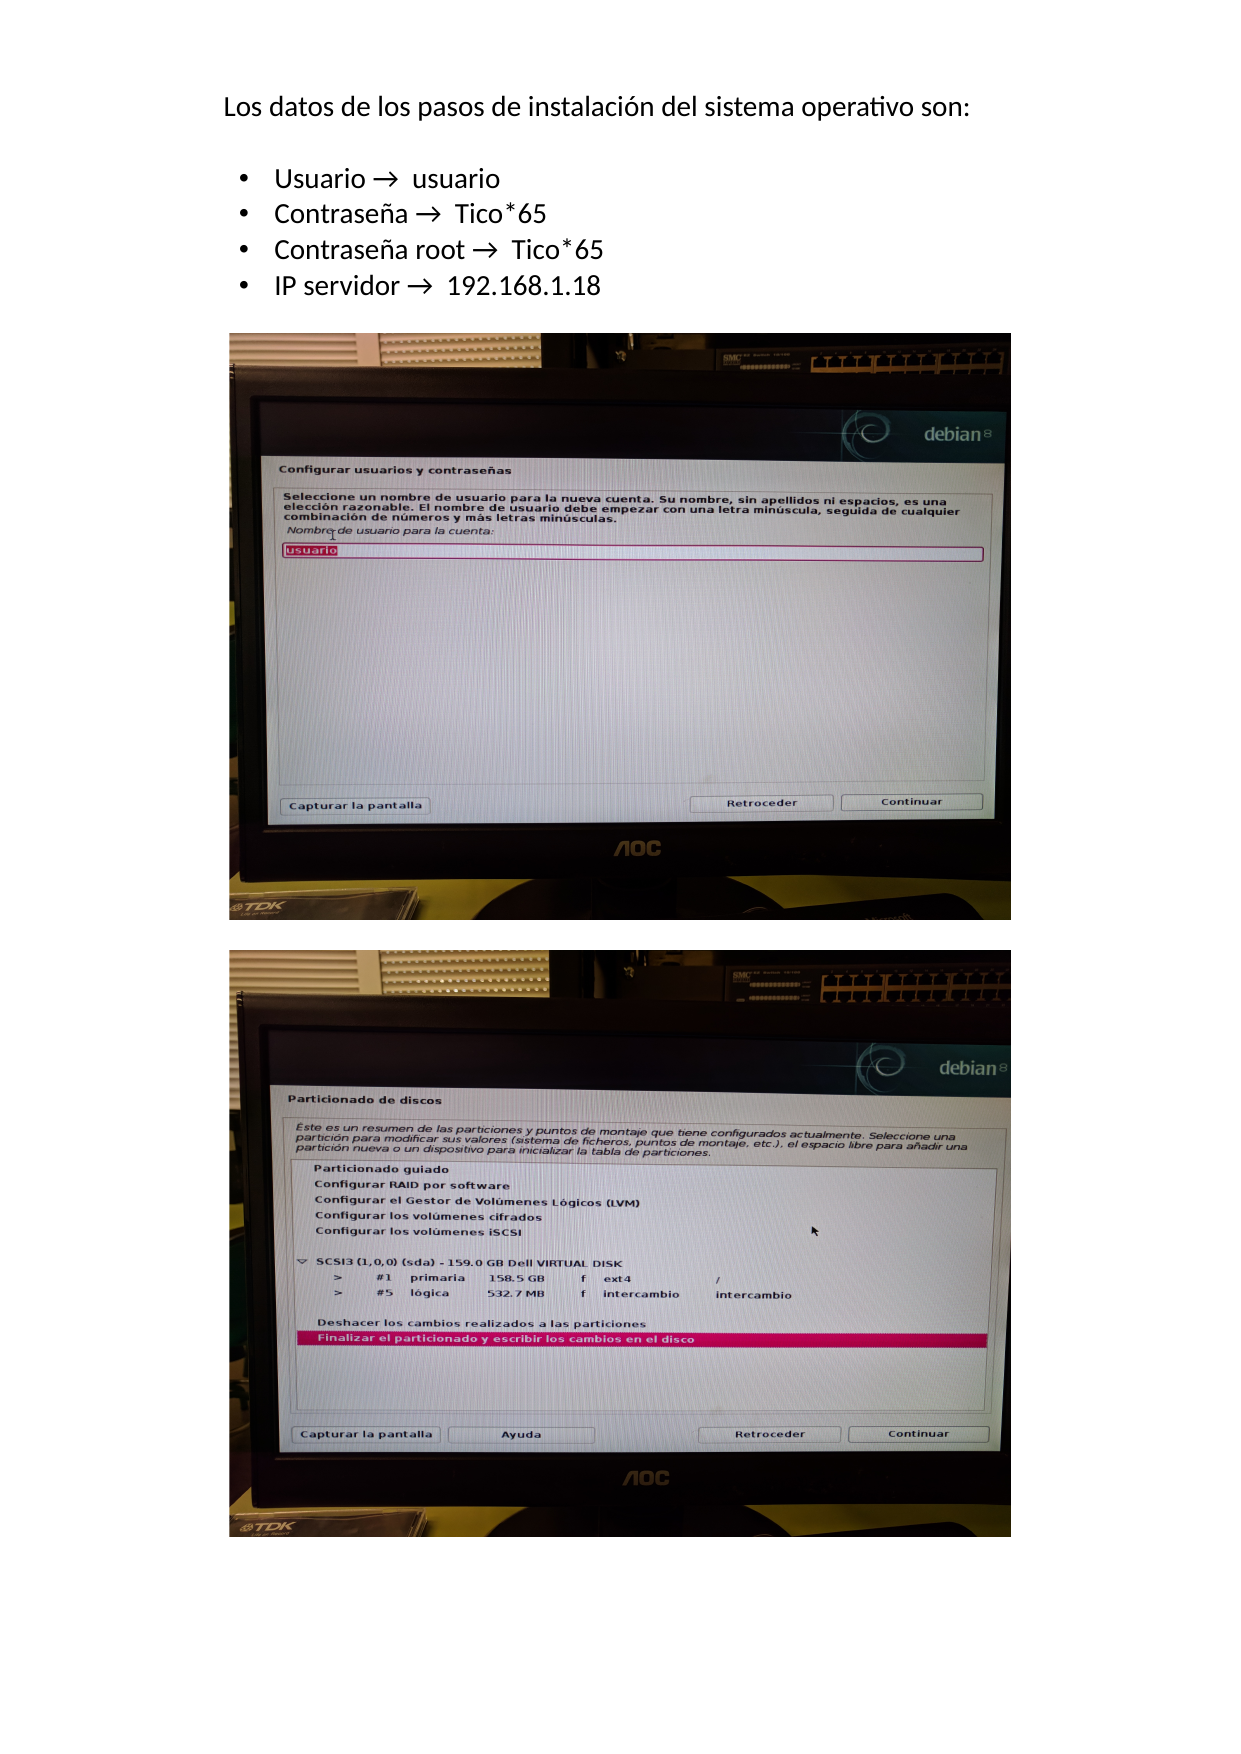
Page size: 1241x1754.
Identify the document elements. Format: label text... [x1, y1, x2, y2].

text Los datos de los pasos de instalación del sistema operativo son: [169, 88, 1152, 124]
list Usuario → usuario [239, 160, 1152, 195]
picture [229, 950, 1011, 1537]
list IP servidor → 192.168.1.18 [239, 267, 1152, 302]
picture [229, 333, 1011, 920]
list Contraseña root → Tico*65 [239, 231, 1152, 267]
list Contraseña → Tico*65 [239, 195, 1152, 231]
